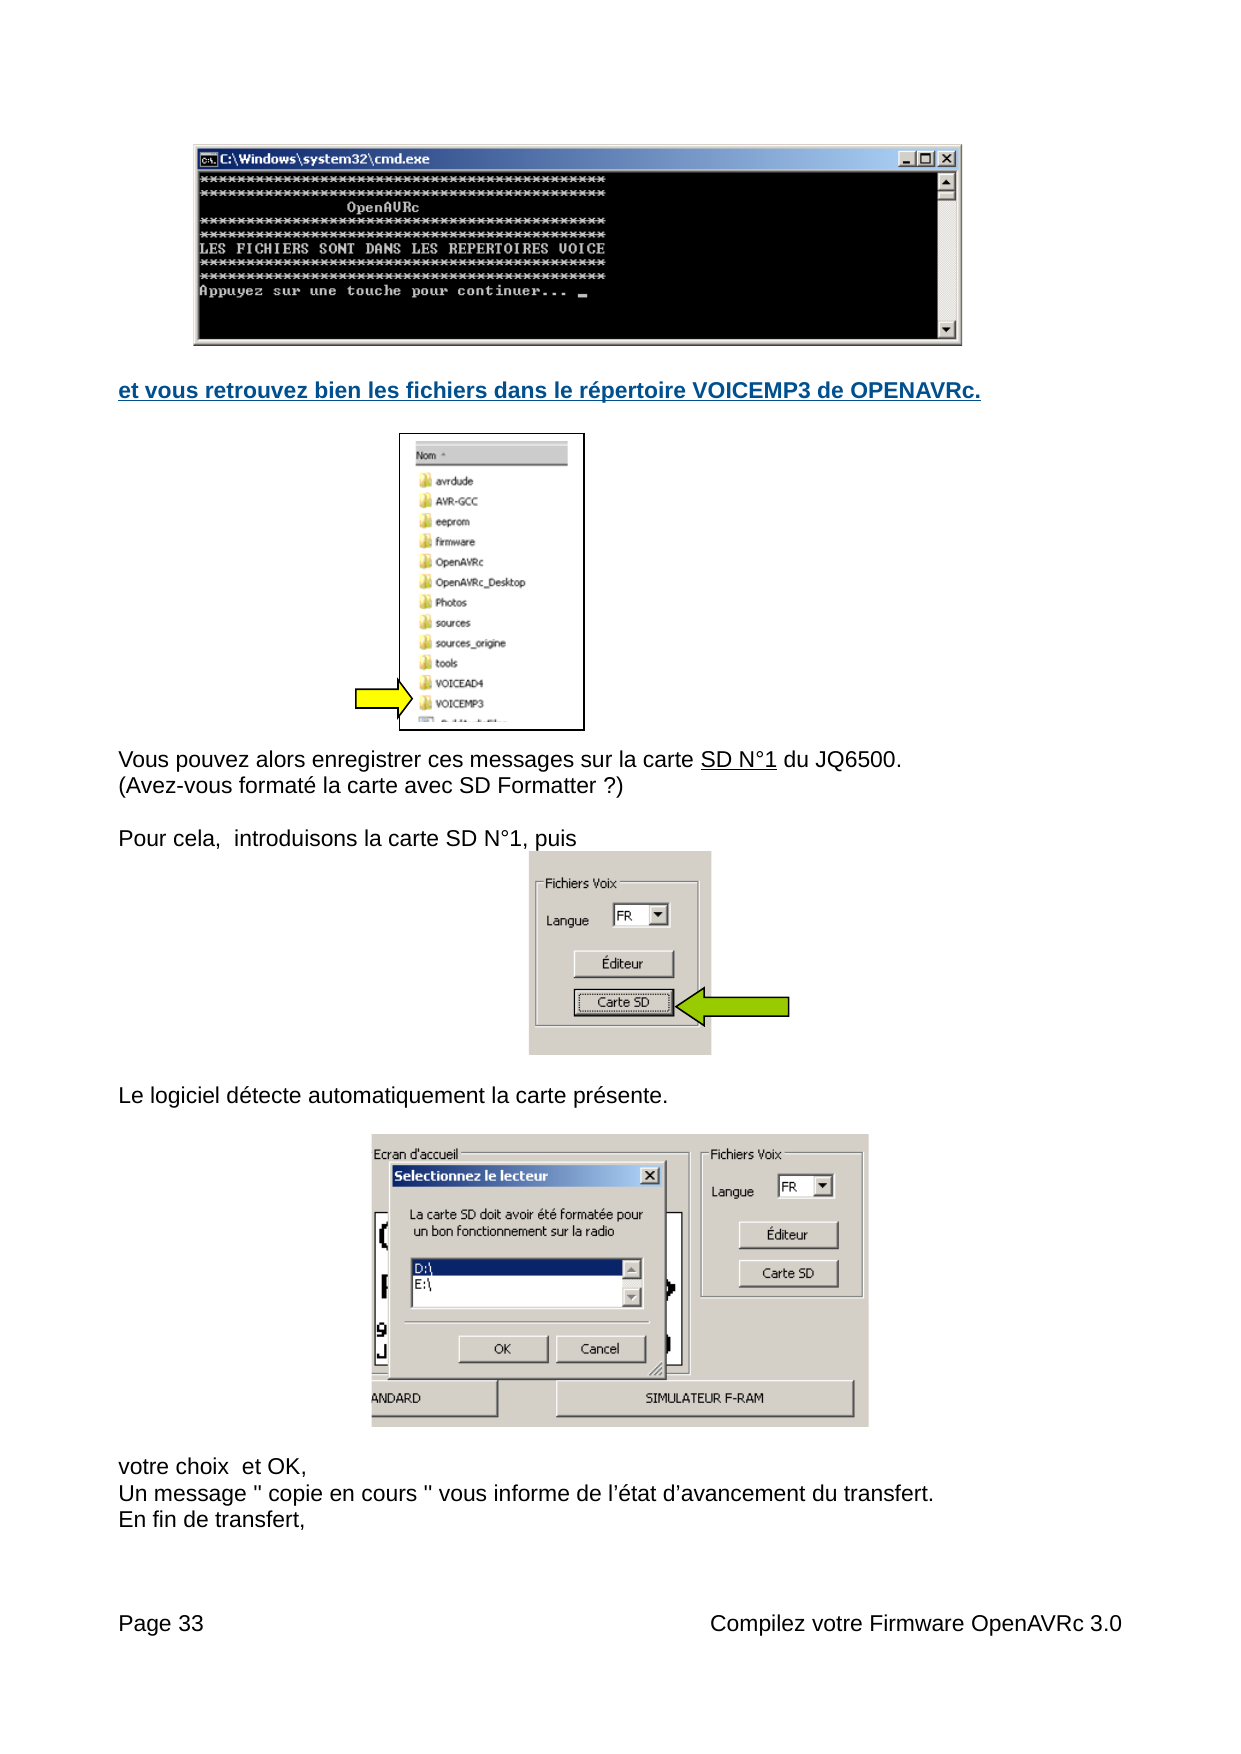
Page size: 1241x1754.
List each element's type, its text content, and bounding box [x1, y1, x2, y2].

text Le logiciel détecte automatiquement la carte présente. [118, 1082, 1122, 1108]
text Un message '' copie en cours '' vous informe de l’état d’avancement du transfert. [118, 1479, 1122, 1506]
picture [193, 144, 963, 346]
text Vous pouvez alors enregistrer ces messages sur la carte SD N°1 du JQ6500. [118, 746, 1122, 772]
text Pour cela, introduisons la carte SD N°1, puis [118, 825, 1122, 852]
text votre choix et OK, [118, 1453, 1122, 1479]
text (Avez-vous formaté la carte avec SD Formatter ?) [118, 772, 1122, 799]
text et vous retrouvez bien les fichiers dans le répertoire VOICEMP3 de OPENAVRc. [118, 377, 1122, 403]
text En fin de transfert, [118, 1506, 1122, 1532]
